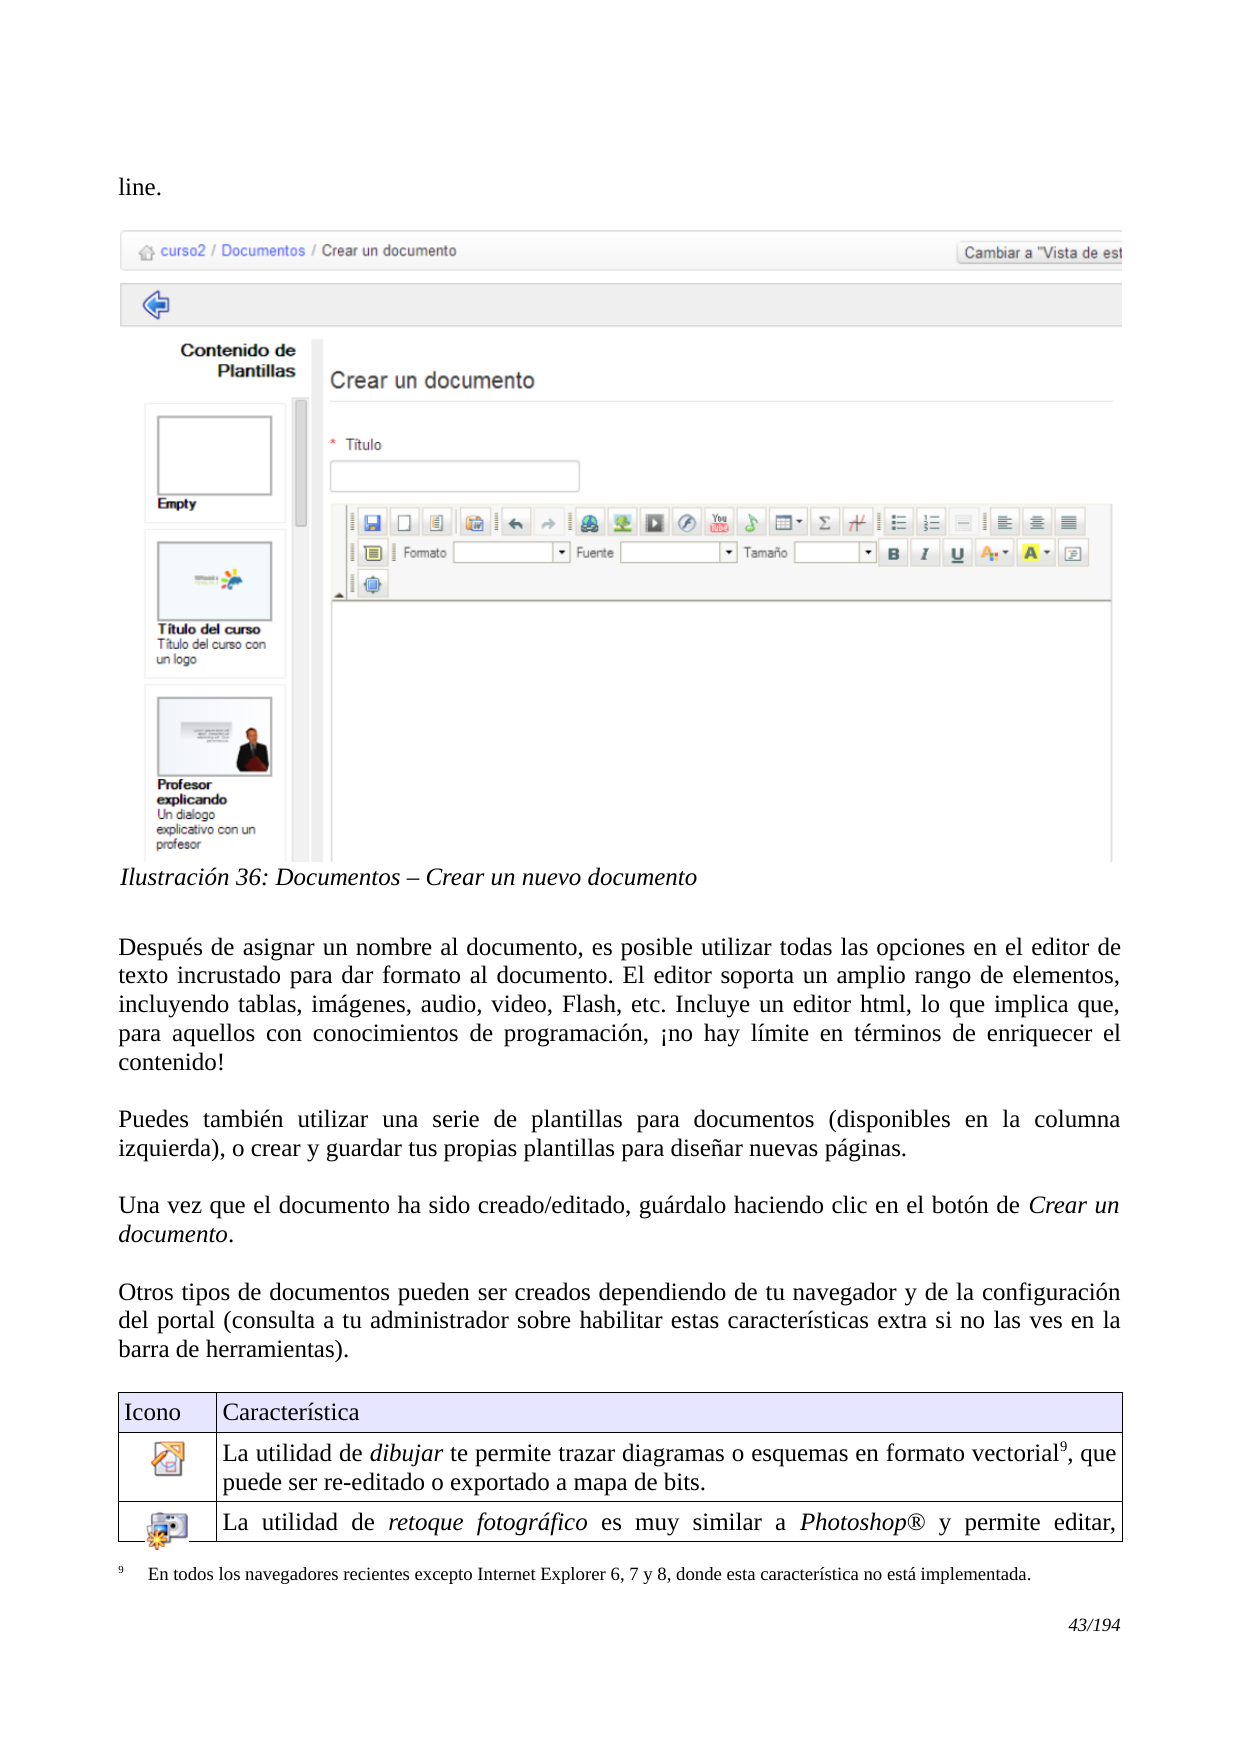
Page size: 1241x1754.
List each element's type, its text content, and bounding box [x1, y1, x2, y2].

text Una vez que el documento ha sido creado/editado, guárdalo haciendo clic en el botón de Crear un documento. [118, 1190, 1122, 1248]
text Otros tipos de documentos pueden ser creados dependiendo de tu navegador y de la configuración del portal (consulta a tu administrador sobre habilitar estas características extra si no las ves en la barra de herramientas). [118, 1277, 1122, 1363]
table_header Característica [217, 1393, 1122, 1432]
text Ilustración 36: Documentos – Crear un nuevo documento [120, 862, 1120, 891]
table_cell [189, 1509, 216, 1541]
text line. [118, 172, 1122, 200]
table_cell [119, 1433, 216, 1501]
table_cell La utilidad de dibujar te permite trazar diagramas o esquemas en formato vectorial, que puede ser re-editado o exportado a mapa de bits. [217, 1433, 1122, 1501]
picture [148, 1439, 187, 1478]
picture [146, 1508, 188, 1550]
table_cell La utilidad de retoque fotográfico es muy similar a Photoshop® y permite editar, [217, 1502, 1122, 1541]
picture [118, 230, 1122, 862]
table_cell [119, 1509, 145, 1541]
text Puedes también utilizar una serie de plantillas para documentos (disponibles en la columna izquierda), o crear y guardar tus propias plantillas para diseñar nuevas páginas. [118, 1104, 1122, 1162]
table_cell [119, 1502, 216, 1508]
table_header Icono [119, 1393, 216, 1432]
text Después de asignar un nombre al documento, es posible utilizar todas las opciones en el editor de texto incrustado para dar formato al documento. El editor soporta un amplio rango de elementos, incluyendo tablas, imágenes, audio, video, Flash, etc. Incluye un editor html, lo que implica que, para aquellos con conocimientos de programación, ¡no hay límite en términos de enriquecer el contenido! [118, 932, 1122, 1075]
